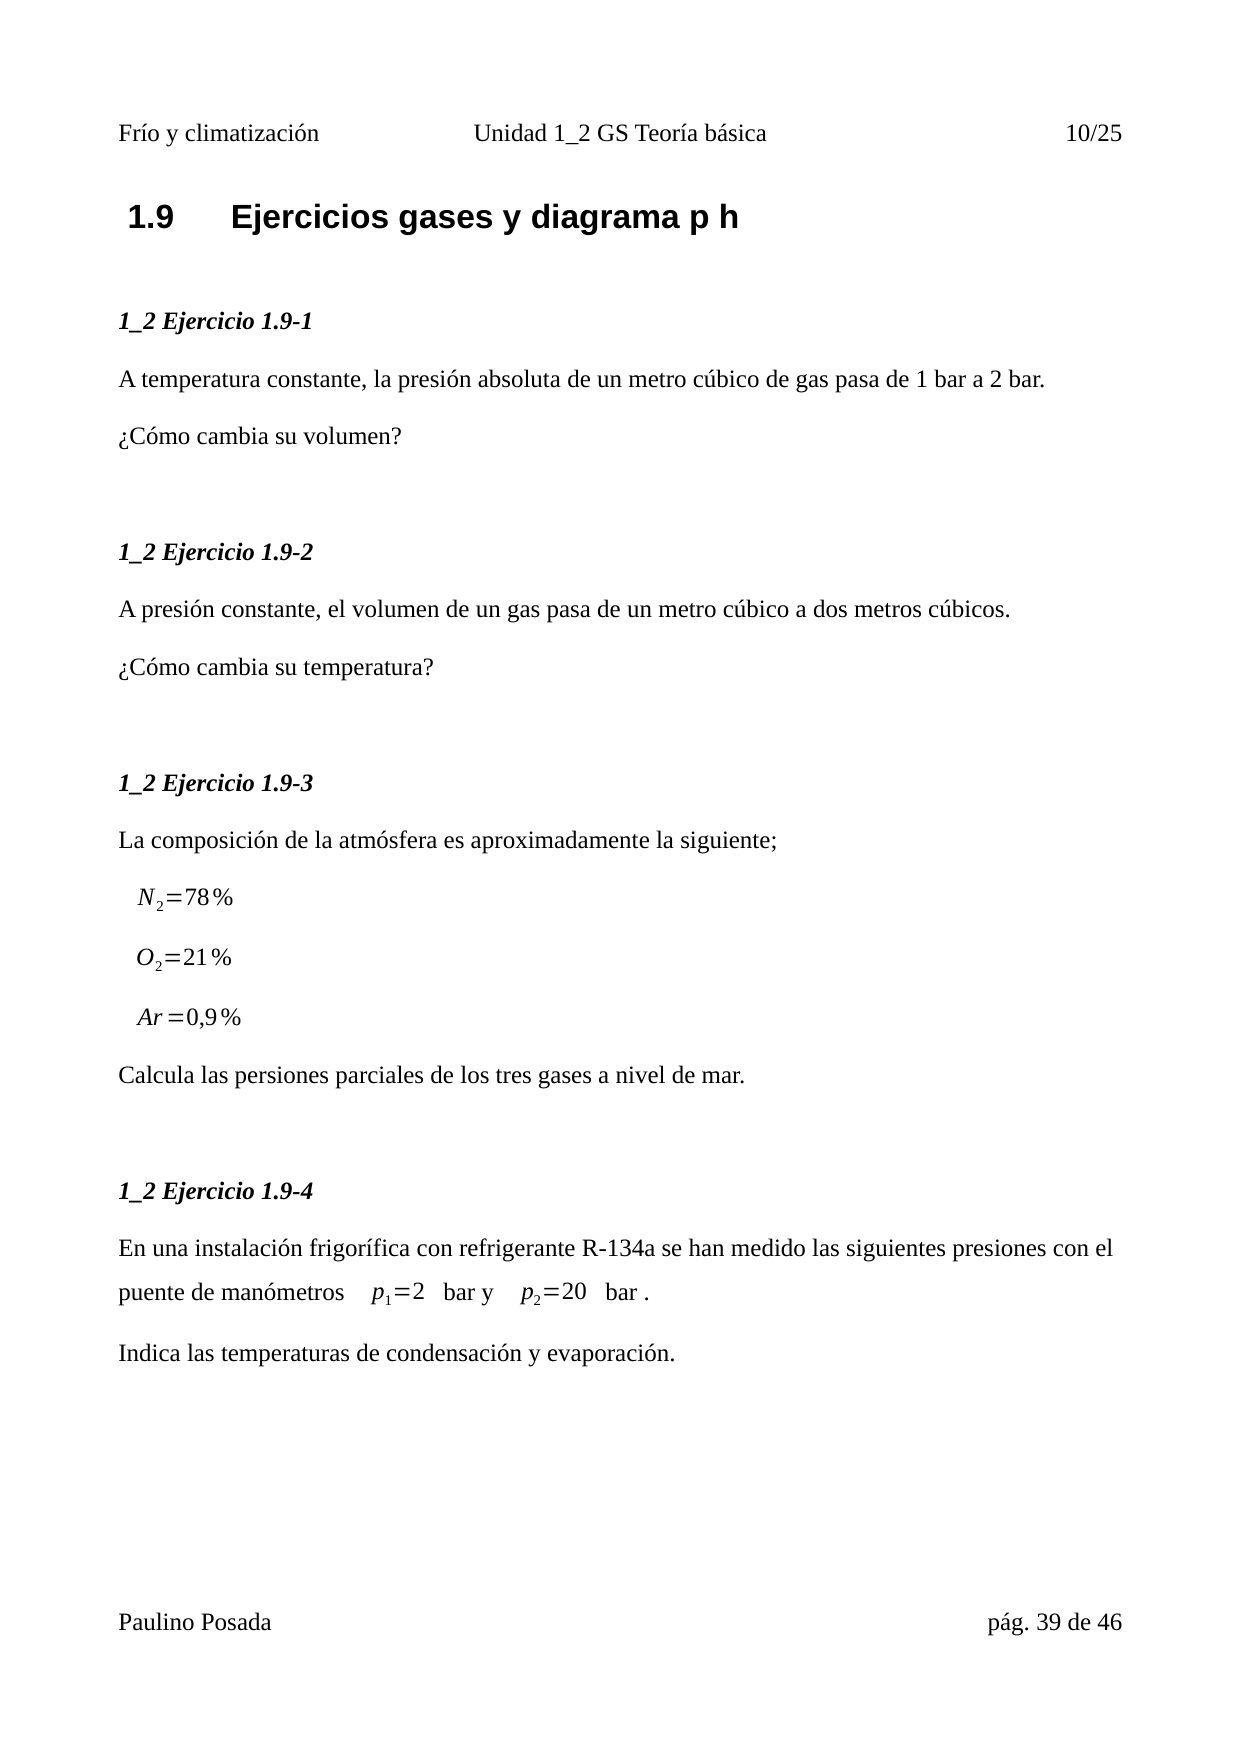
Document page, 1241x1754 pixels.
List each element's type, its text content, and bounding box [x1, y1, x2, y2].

text Calcula las persiones parciales de los tres gases a nivel de mar. [118, 1060, 1122, 1089]
text 1_2 Ejercicio 1.9-2 [118, 537, 1122, 566]
text La composición de la atmósfera es aproximadamente la siguiente; [118, 825, 1122, 854]
text Indica las temperaturas de condensación y evaporación. [118, 1338, 1122, 1367]
text 1_2 Ejercicio 1.9-1 [118, 306, 1122, 335]
text 1_2 Ejercicio 1.9-3 [118, 768, 1122, 796]
text 1_2 Ejercicio 1.9-4 [118, 1176, 1122, 1204]
text ¿Cómo cambia su volumen? [118, 421, 1122, 450]
text ¿Cómo cambia su temperatura? [118, 652, 1122, 681]
text A temperatura constante, la presión absoluta de un metro cúbico de gas pasa de 1 bar a 2 bar. [118, 364, 1122, 392]
text En una instalación frigorífica con refrigerante R-134a se han medido las siguientes presiones con el puente de manómetros bar y bar . [118, 1233, 1122, 1309]
subtitle Ejercicios gases y diagrama p h [118, 197, 1122, 236]
text A presión constante, el volumen de un gas pasa de un metro cúbico a dos metros cúbicos. [118, 594, 1122, 623]
